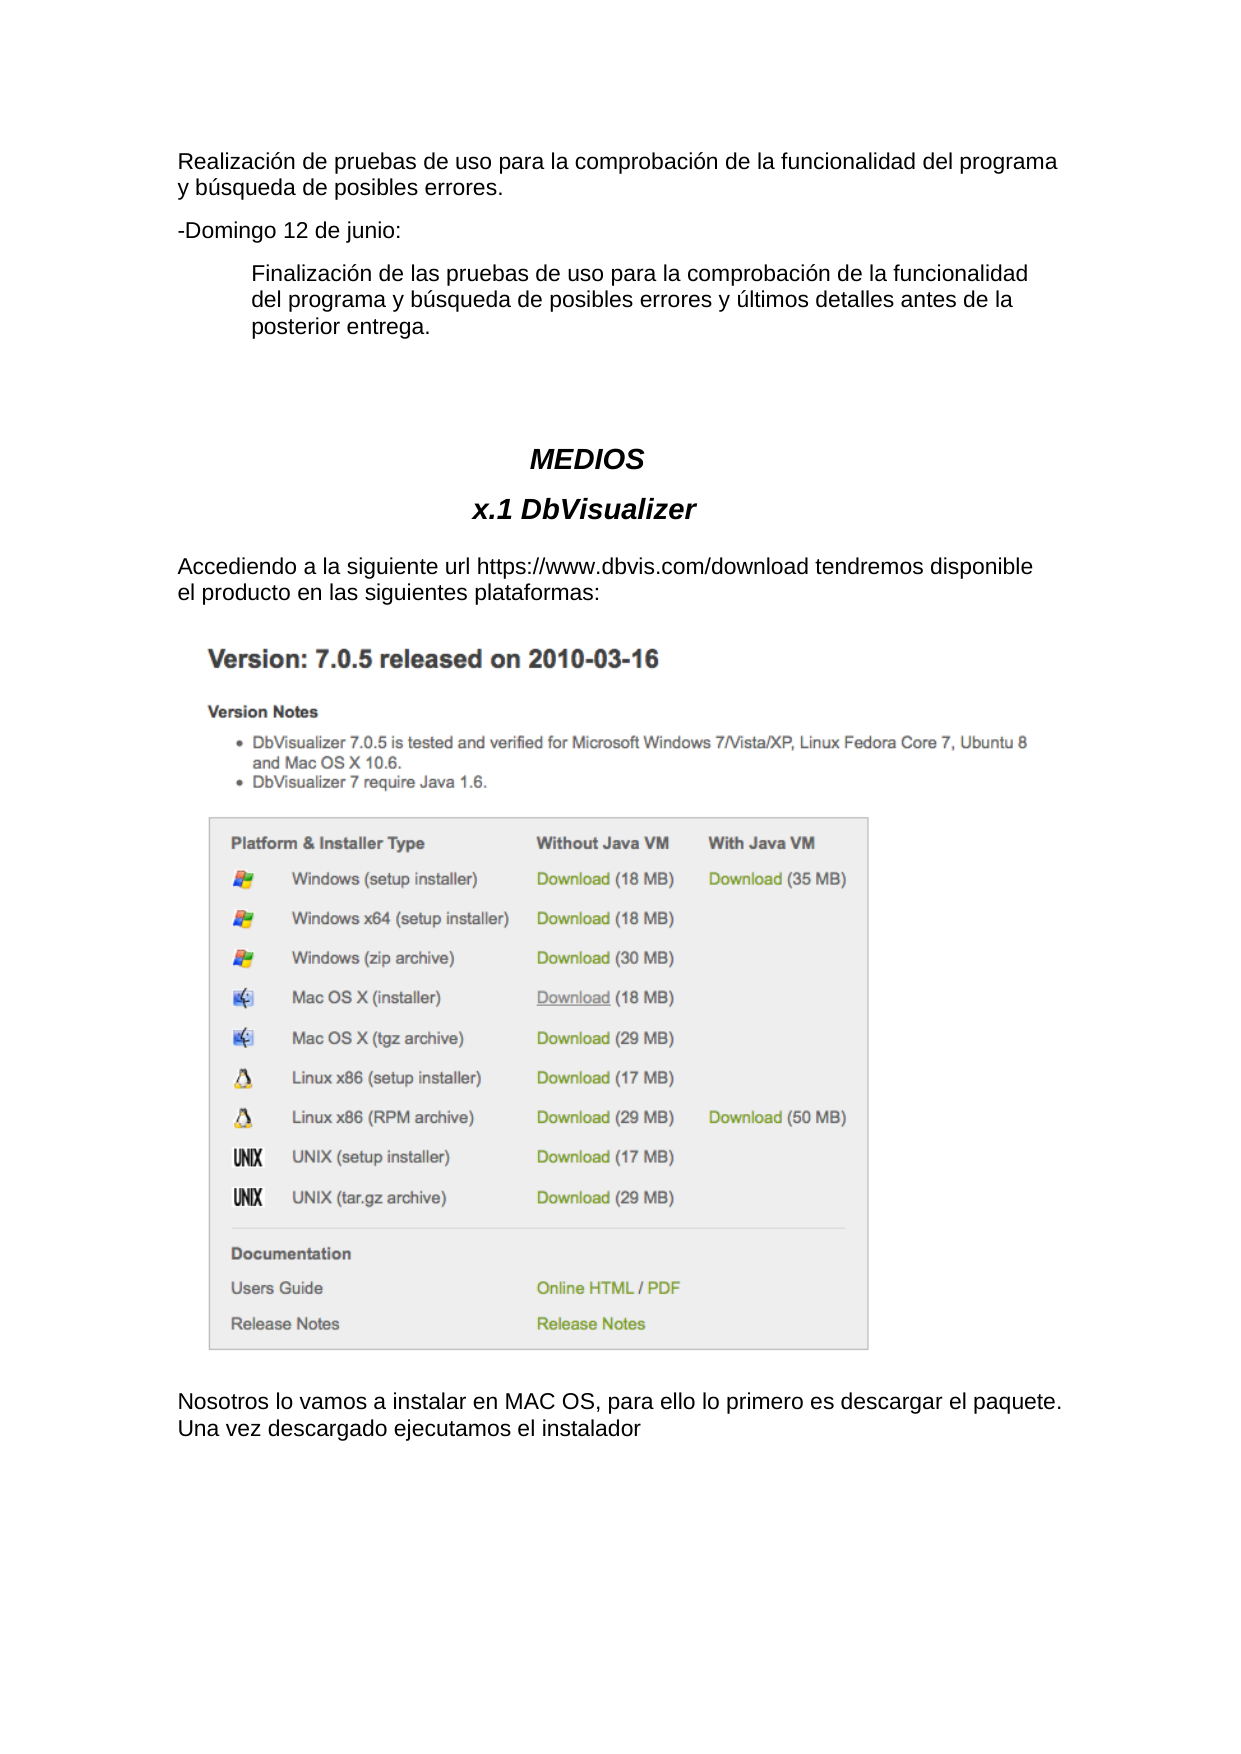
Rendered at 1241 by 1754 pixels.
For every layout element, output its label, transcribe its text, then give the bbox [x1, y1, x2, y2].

text x.1 DbVisualizer [177, 492, 1063, 526]
text Realización de pruebas de uso para la comprobación de la funcionalidad del programa y búsqueda de posibles errores. [177, 148, 1063, 200]
text -Domingo 12 de junio: [177, 217, 1063, 243]
text Nosotros lo vamos a instalar en MAC OS, para ello lo primero es descargar el paquete. Una vez descargado ejecutamos el instalador [177, 1388, 1063, 1441]
text MEDIOS [177, 442, 1063, 475]
text Accediendo a la siguiente url https://www.dbvis.com/download tendremos disponible el producto en las siguientes plataformas: [177, 553, 1063, 605]
text Finalización de las pruebas de uso para la comprobación de la funcionalidad del programa y búsqueda de posibles errores y últimos detalles antes de la posterior entrega. [251, 260, 1063, 339]
